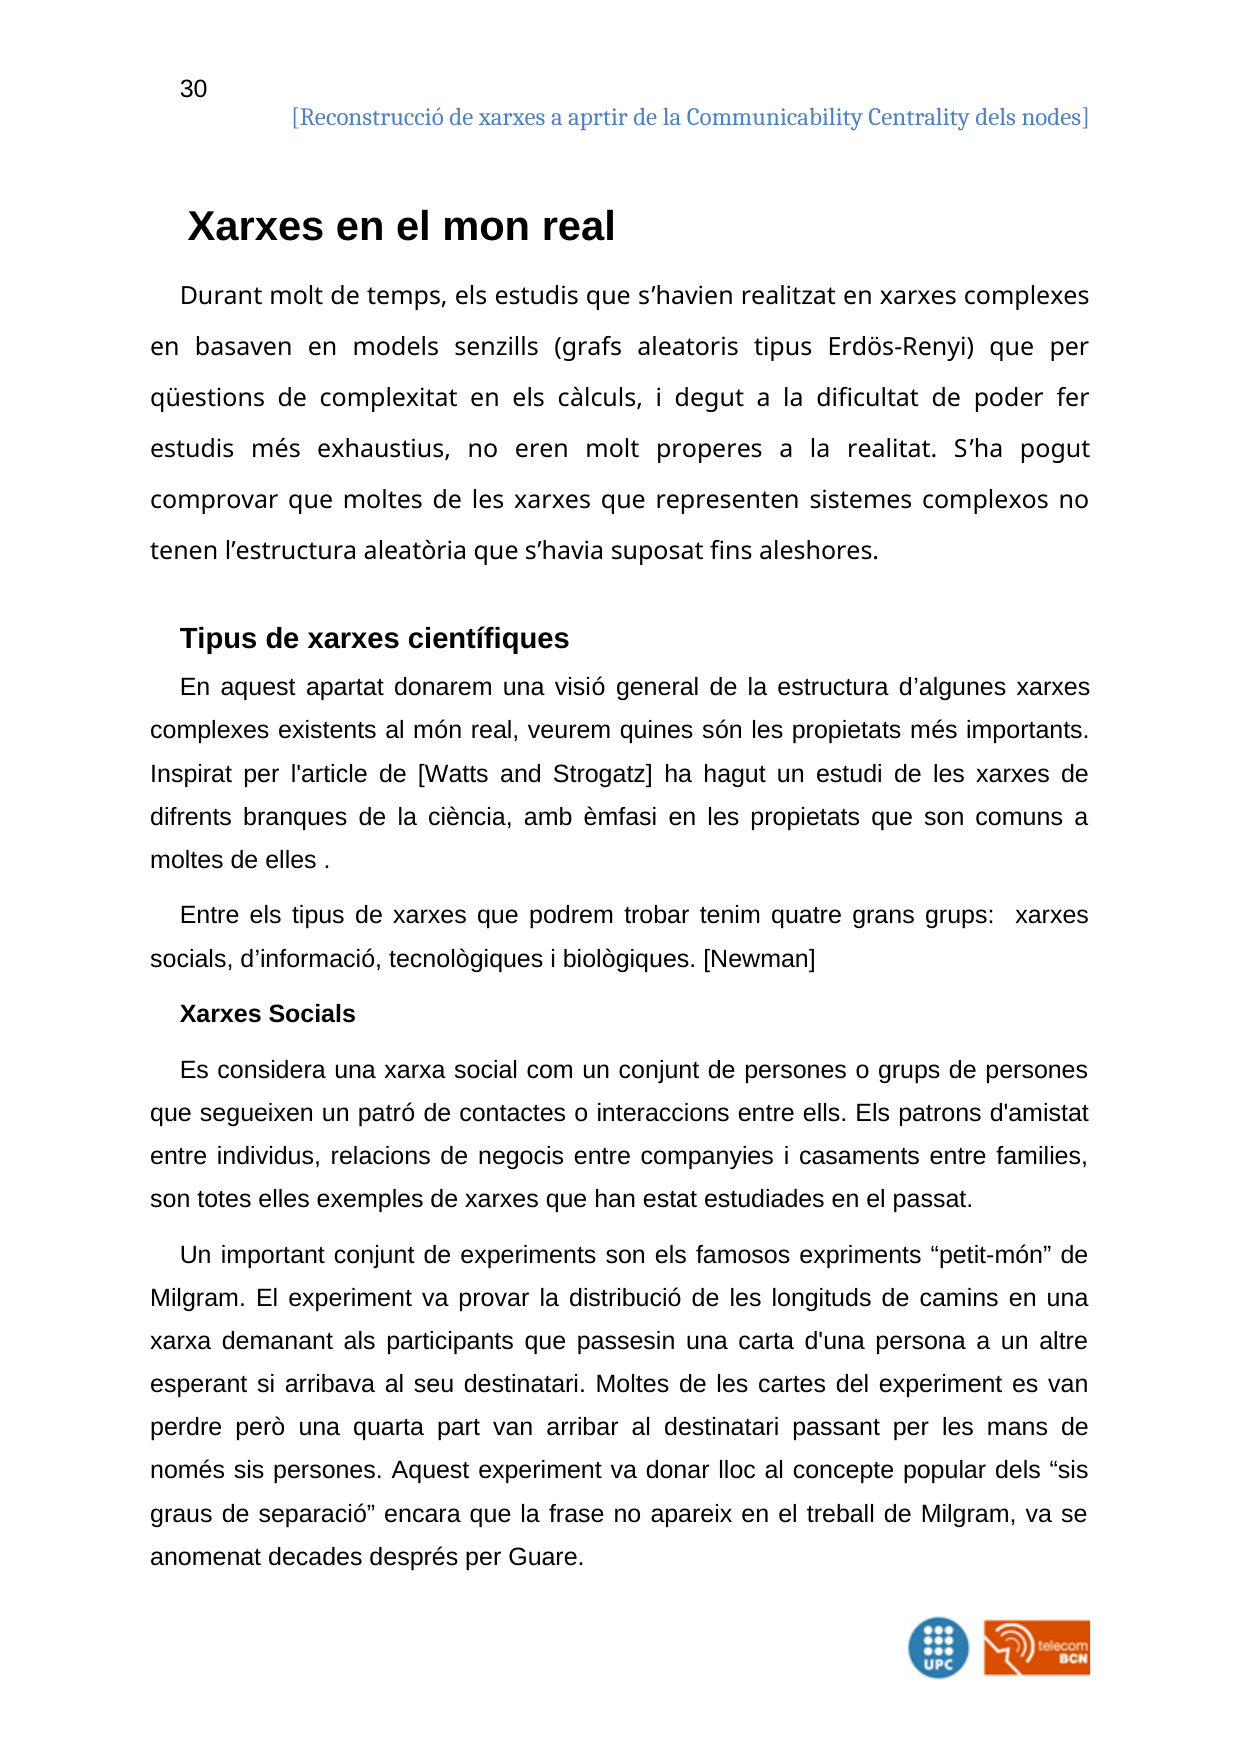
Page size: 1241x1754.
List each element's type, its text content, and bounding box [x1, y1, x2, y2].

text Xarxes Socials [150, 999, 1090, 1028]
text En aquest apartat donarem una visió general de la estructura d’algunes xarxes complexes existents al món real, veurem quines són les propietats més importants. Inspirat per l'article de [Watts and Strogatz] ha hagut un estudi de les xarxes de difrents branques de la ciència, amb èmfasi en les propietats que son comuns a moltes de elles . [150, 672, 1090, 874]
text Es considera una xarxa social com un conjunt de persones o grups de persones que segueixen un patró de contactes o interaccions entre ells. Els patrons d'amistat entre individus, relacions de negocis entre companyies i casaments entre families, son totes elles exemples de xarxes que han estat estudiades en el passat. [150, 1055, 1090, 1213]
text Entre els tipus de xarxes que podrem trobar tenim quatre grans grups: xarxes socials, d’informació, tecnològiques i biològiques. [Newman] [150, 901, 1090, 972]
text Durant molt de temps, els estudis que s’havien realitzat en xarxes complexes en basaven en models senzills (grafs aleatoris tipus Erdös-Renyi) que per qüestions de complexitat en els càlculs, i degut a la dificultat de poder fer estudis més exhaustius, no eren molt properes a la realitat. S’ha pogut comprovar que moltes de les xarxes que representen sistemes complexos no tenen l’estructura aleatòria que s’havia suposat fins aleshores. [150, 278, 1090, 567]
subtitle Tipus de xarxes científiques [150, 621, 1090, 655]
picture [904, 1614, 1091, 1681]
subtitle Xarxes en el mon real [187, 202, 1090, 249]
text Un important conjunt de experiments son els famosos expriments “petit-món” de Milgram. El experiment va provar la distribució de les longituds de camins en una xarxa demanant als participants que passesin una carta d'una persona a un altre esperant si arribava al seu destinatari. Moltes de les cartes del experiment es van perdre però una quarta part van arribar al destinatari passant per les mans de només sis persones. Aquest experiment va donar lloc al concepte popular dels “sis graus de separació” encara que la frase no apareix en el treball de Milgram, va se anomenat decades després per Guare. [150, 1240, 1090, 1571]
